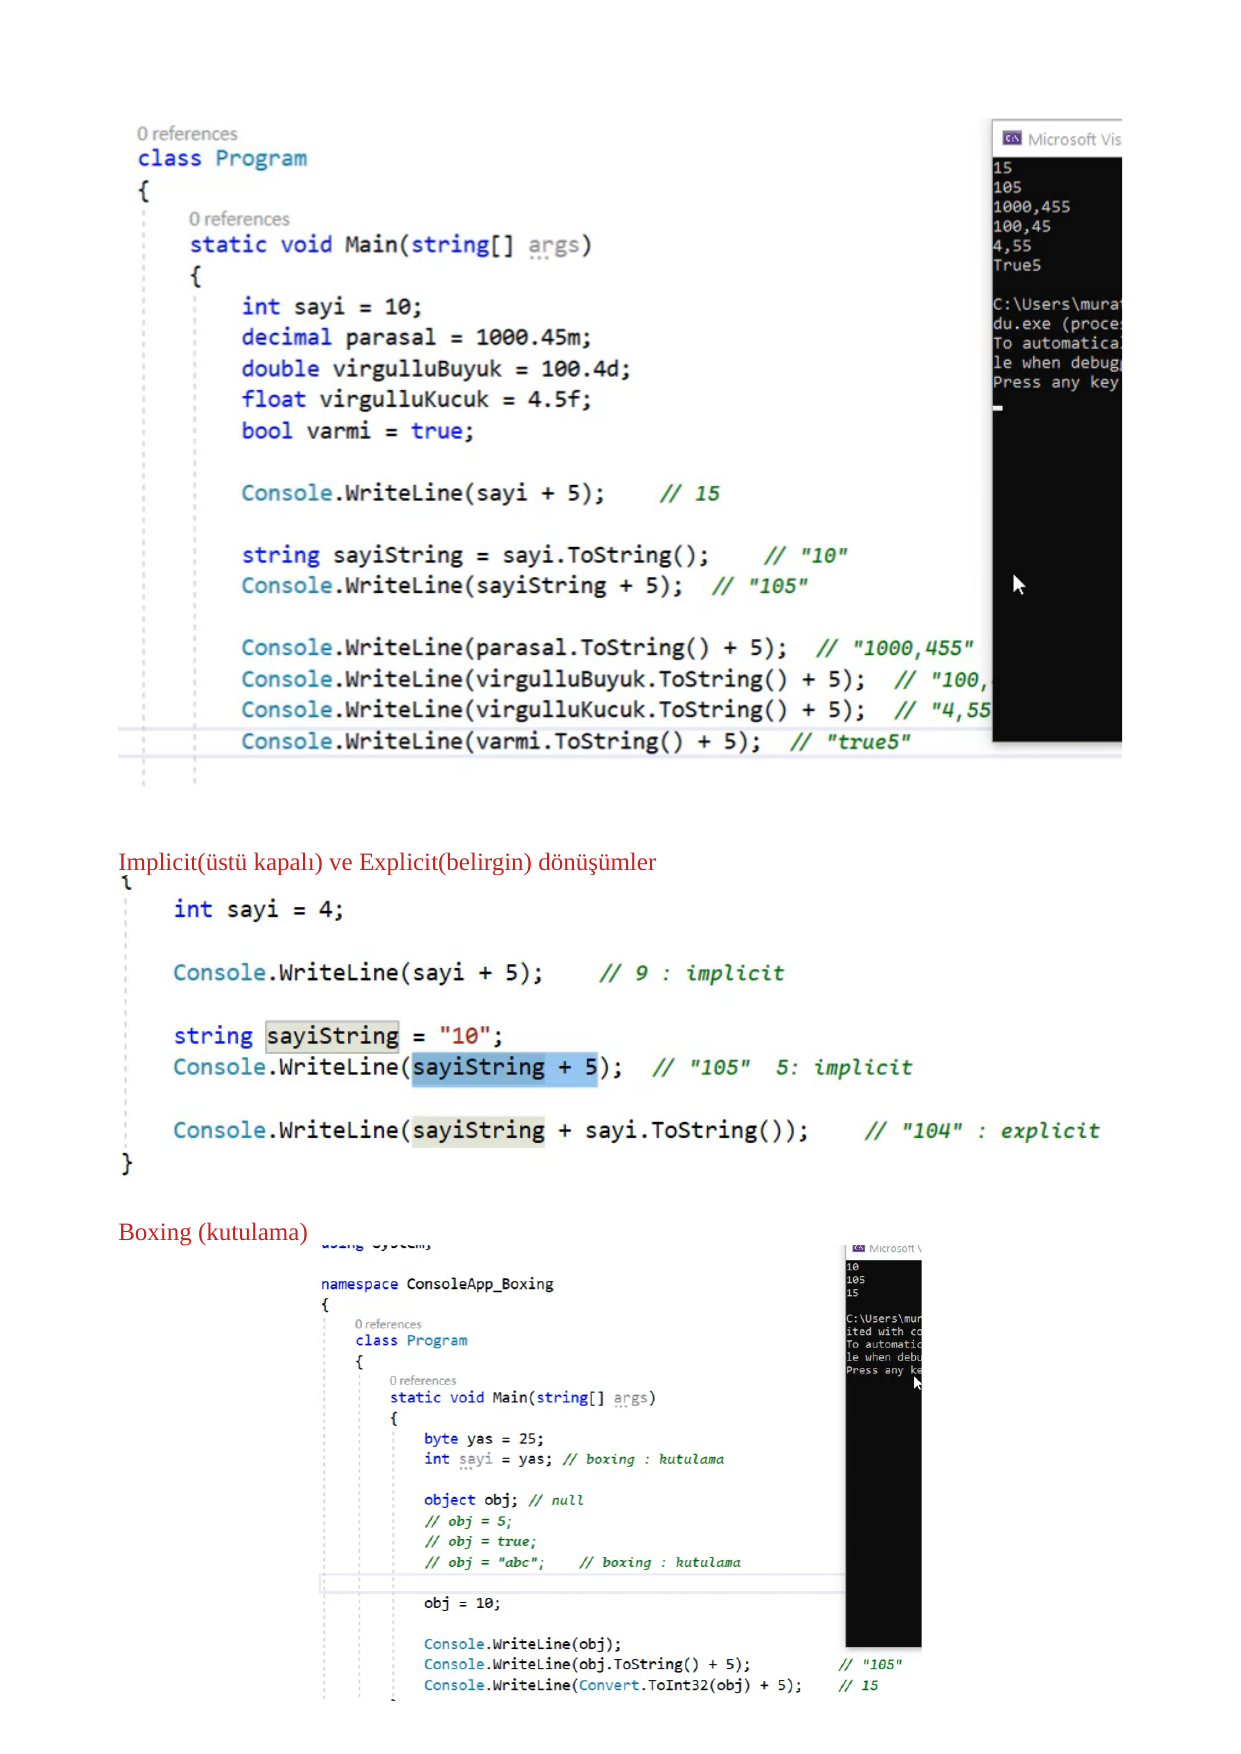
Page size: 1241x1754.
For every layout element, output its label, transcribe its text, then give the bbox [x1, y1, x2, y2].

text Boxing (kutulama) [118, 1217, 1122, 1246]
text Implicit(üstü kapalı) ve Explicit(belirgin) dönüşümler [118, 847, 1122, 875]
